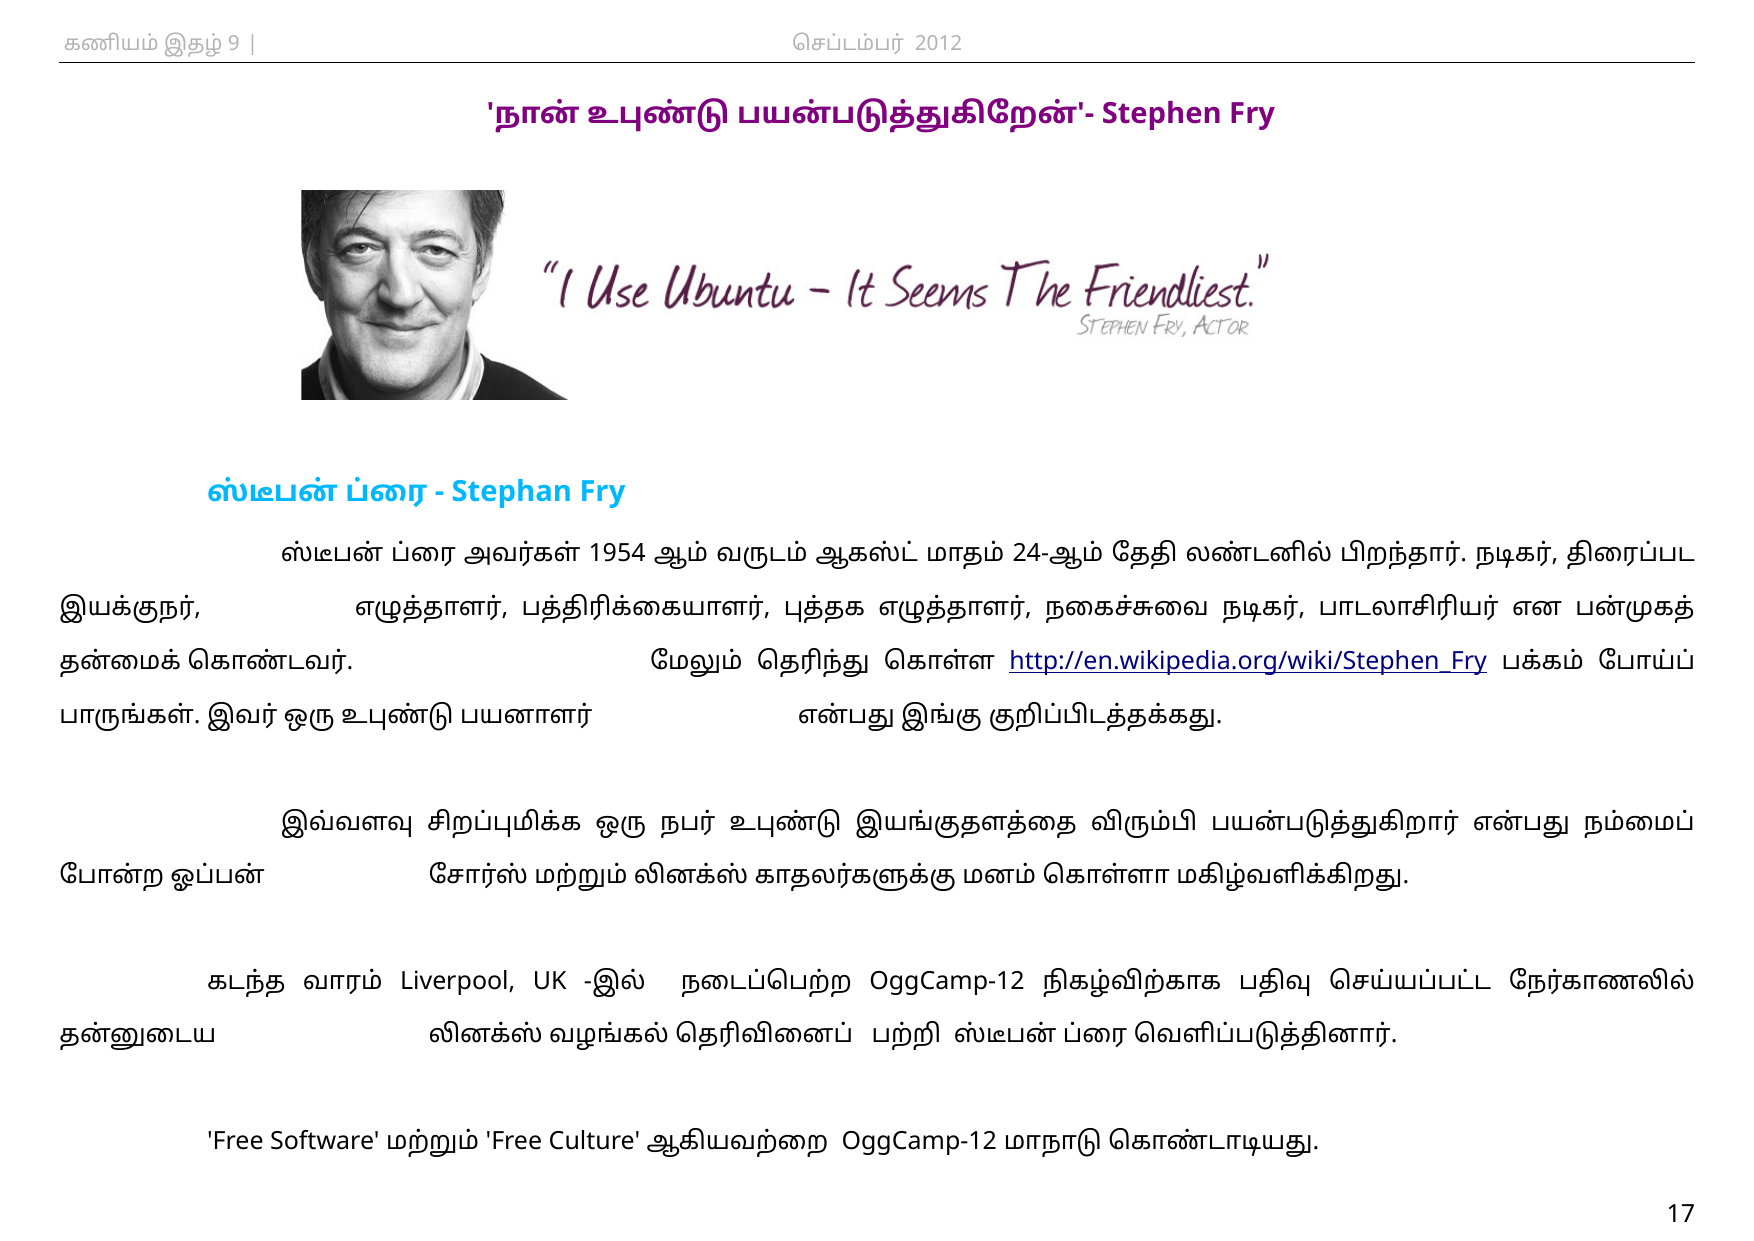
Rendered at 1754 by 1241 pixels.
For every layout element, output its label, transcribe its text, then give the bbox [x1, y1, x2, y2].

text கடந்த வாரம் Liverpool, UK -இல் நடைப்பெற்ற OggCamp-12 நிகழ்விற்காக பதிவு செய்யப்பட்ட நேர்காணலில் தன்னுடைய லினக்ஸ் வழங்கல் தெரிவினைப் பற்றி ஸ்டீபன் ப்ரை வெளிப்படுத்தினார். [59, 963, 1695, 1053]
text 'நான் உபுண்டு பயன்படுத்துகிறேன்'- Stephen Fry [59, 92, 1695, 135]
text 'Free Software' மற்றும் 'Free Culture' ஆகியவற்றை OggCamp-12 மாநாடு கொண்டாடியது. [59, 1122, 1695, 1159]
text ஸ்டீபன் ப்ரை - Stephan Fry [59, 470, 1695, 513]
text ஸ்டீபன் ப்ரை அவர்கள் 1954 ஆம் வருடம் ஆகஸ்ட் மாதம் 24-ஆம் தேதி லண்டனில் பிறந்தார். நடிகர், திரைப்பட இயக்குநர், எழுத்தாளர், பத்திரிக்கையாளர், புத்தக எழுத்தாளர், நகைச்சுவை நடிகர், பாடலாசிரியர் என பன்முகத் தன்மைக் கொண்டவர். மேலும் தெரிந்து கொள்ள http://en.wikipedia.org/wiki/Stephen_Fry பக்கம் போய்ப் பாருங்கள். இவர் ஒரு உபுண்டு பயனாளர் என்பது இங்கு குறிப்பிடத்தக்கது. [59, 535, 1695, 734]
text இவ்வளவு சிறப்புமிக்க ஒரு நபர் உபுண்டு இயங்குதளத்தை விரும்பி பயன்படுத்துகிறார் என்பது நம்மைப் போன்ற ஓப்பன் சோர்ஸ் மற்றும் லினக்ஸ் காதலர்களுக்கு மனம் கொள்ளா மகிழ்வளிக்கிறது. [59, 803, 1695, 893]
picture [301, 190, 1306, 400]
